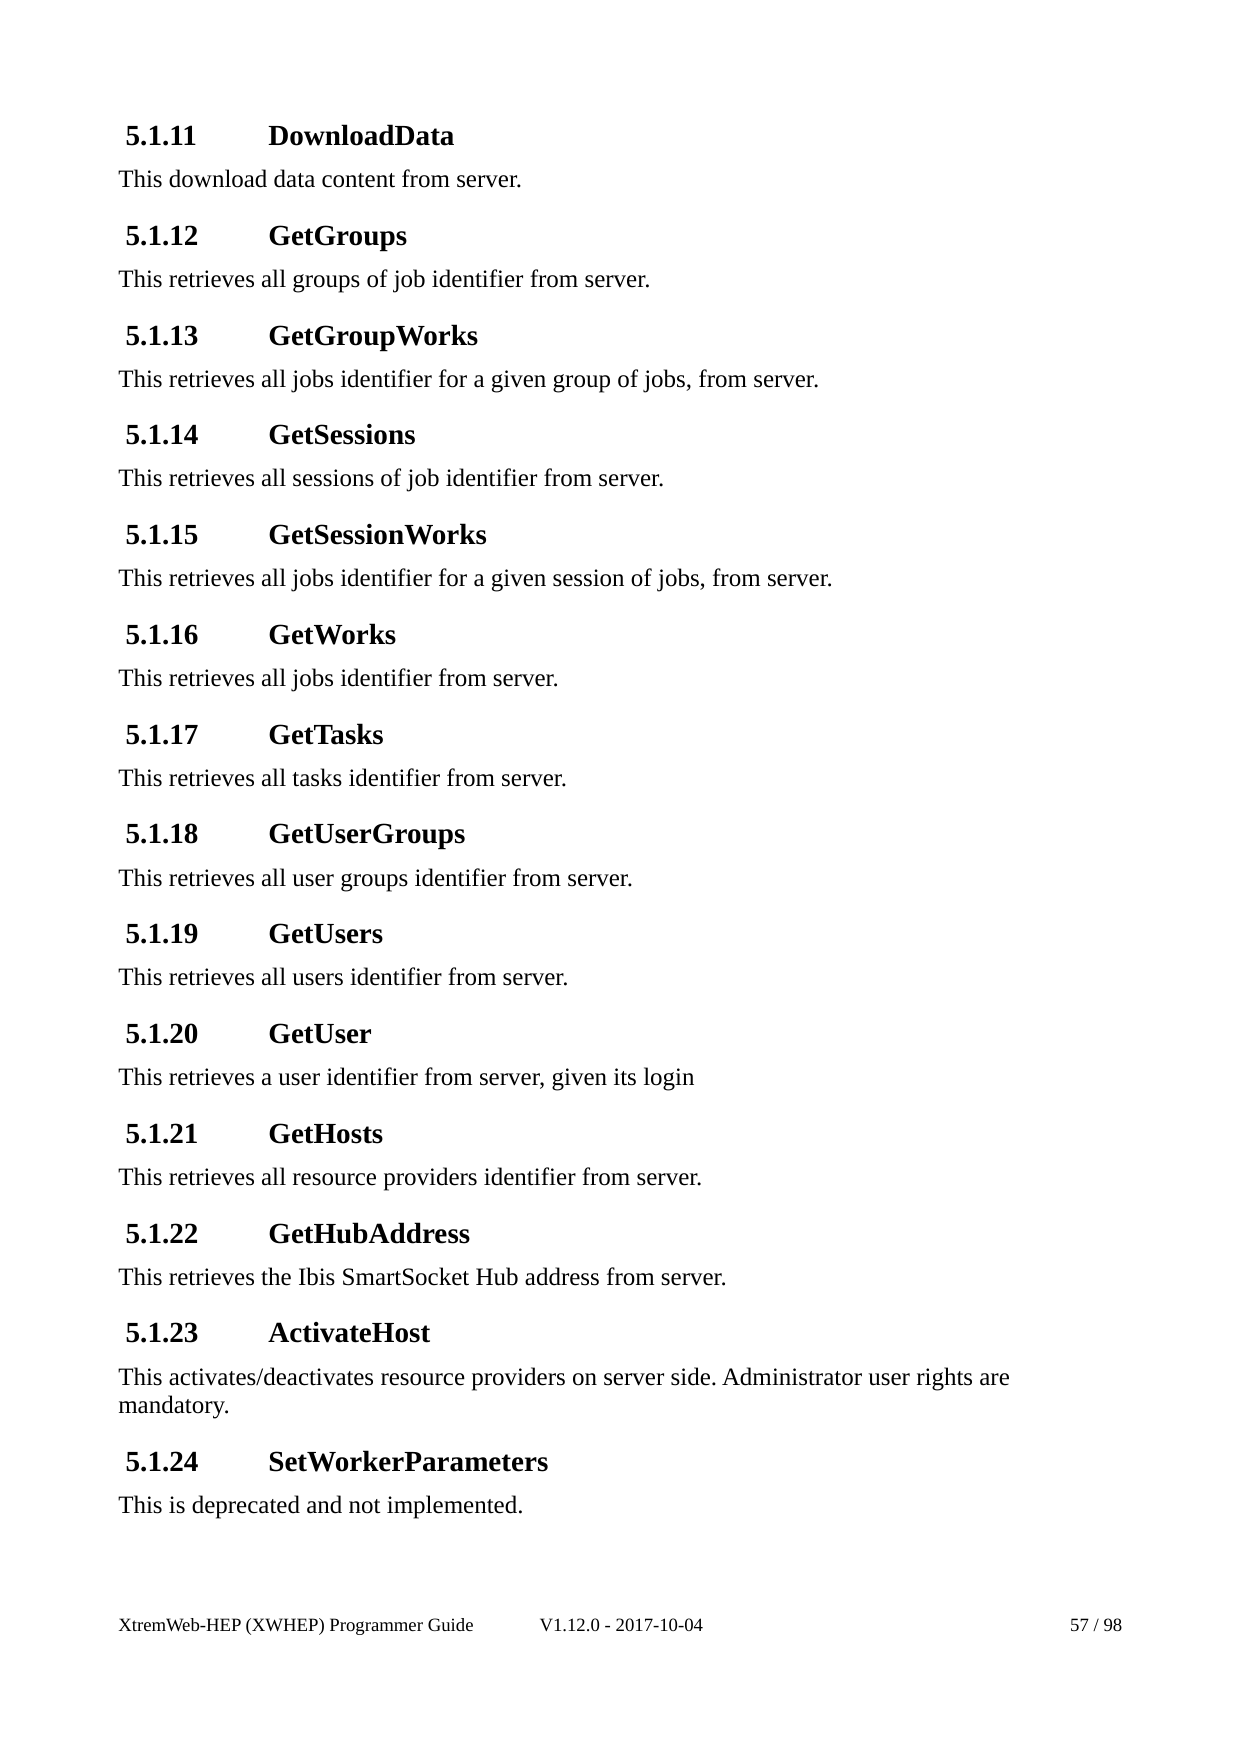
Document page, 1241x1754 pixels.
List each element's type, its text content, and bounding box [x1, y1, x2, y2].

subtitle GetSessionWorks [118, 517, 1122, 551]
text This retrieves a user identifier from server, given its login [118, 1062, 1122, 1091]
text This retrieves all jobs identifier from server. [118, 663, 1122, 692]
subtitle GetGroups [118, 218, 1122, 251]
subtitle GetUser [118, 1016, 1122, 1050]
text This retrieves all users identifier from server. [118, 962, 1122, 991]
text This activates/deactivates resource providers on server side. Administrator user rights are mandatory. [118, 1362, 1122, 1419]
subtitle GetUserGroups [118, 817, 1122, 850]
text This retrieves all tasks identifier from server. [118, 763, 1122, 792]
subtitle GetGroupWorks [118, 318, 1122, 351]
text This retrieves all jobs identifier for a given group of jobs, from server. [118, 364, 1122, 392]
text This retrieves all groups of job identifier from server. [118, 264, 1122, 293]
subtitle GetSessions [118, 417, 1122, 451]
text This retrieves all resource providers identifier from server. [118, 1162, 1122, 1191]
text This retrieves all jobs identifier for a given session of jobs, from server. [118, 563, 1122, 592]
subtitle GetWorks [118, 617, 1122, 651]
text This is deprecated and not implemented. [118, 1490, 1122, 1519]
subtitle GetHosts [118, 1116, 1122, 1149]
text This download data content from server. [118, 164, 1122, 193]
text This retrieves all sessions of job identifier from server. [118, 463, 1122, 492]
text This retrieves the Ibis SmartSocket Hub address from server. [118, 1262, 1122, 1291]
subtitle GetUsers [118, 916, 1122, 950]
subtitle SetWorkerParameters [118, 1444, 1122, 1478]
subtitle GetHubAddress [118, 1216, 1122, 1249]
subtitle DownloadData [118, 118, 1122, 152]
text This retrieves all user groups identifier from server. [118, 863, 1122, 891]
subtitle GetTasks [118, 717, 1122, 750]
subtitle ActivateHost [118, 1316, 1122, 1349]
